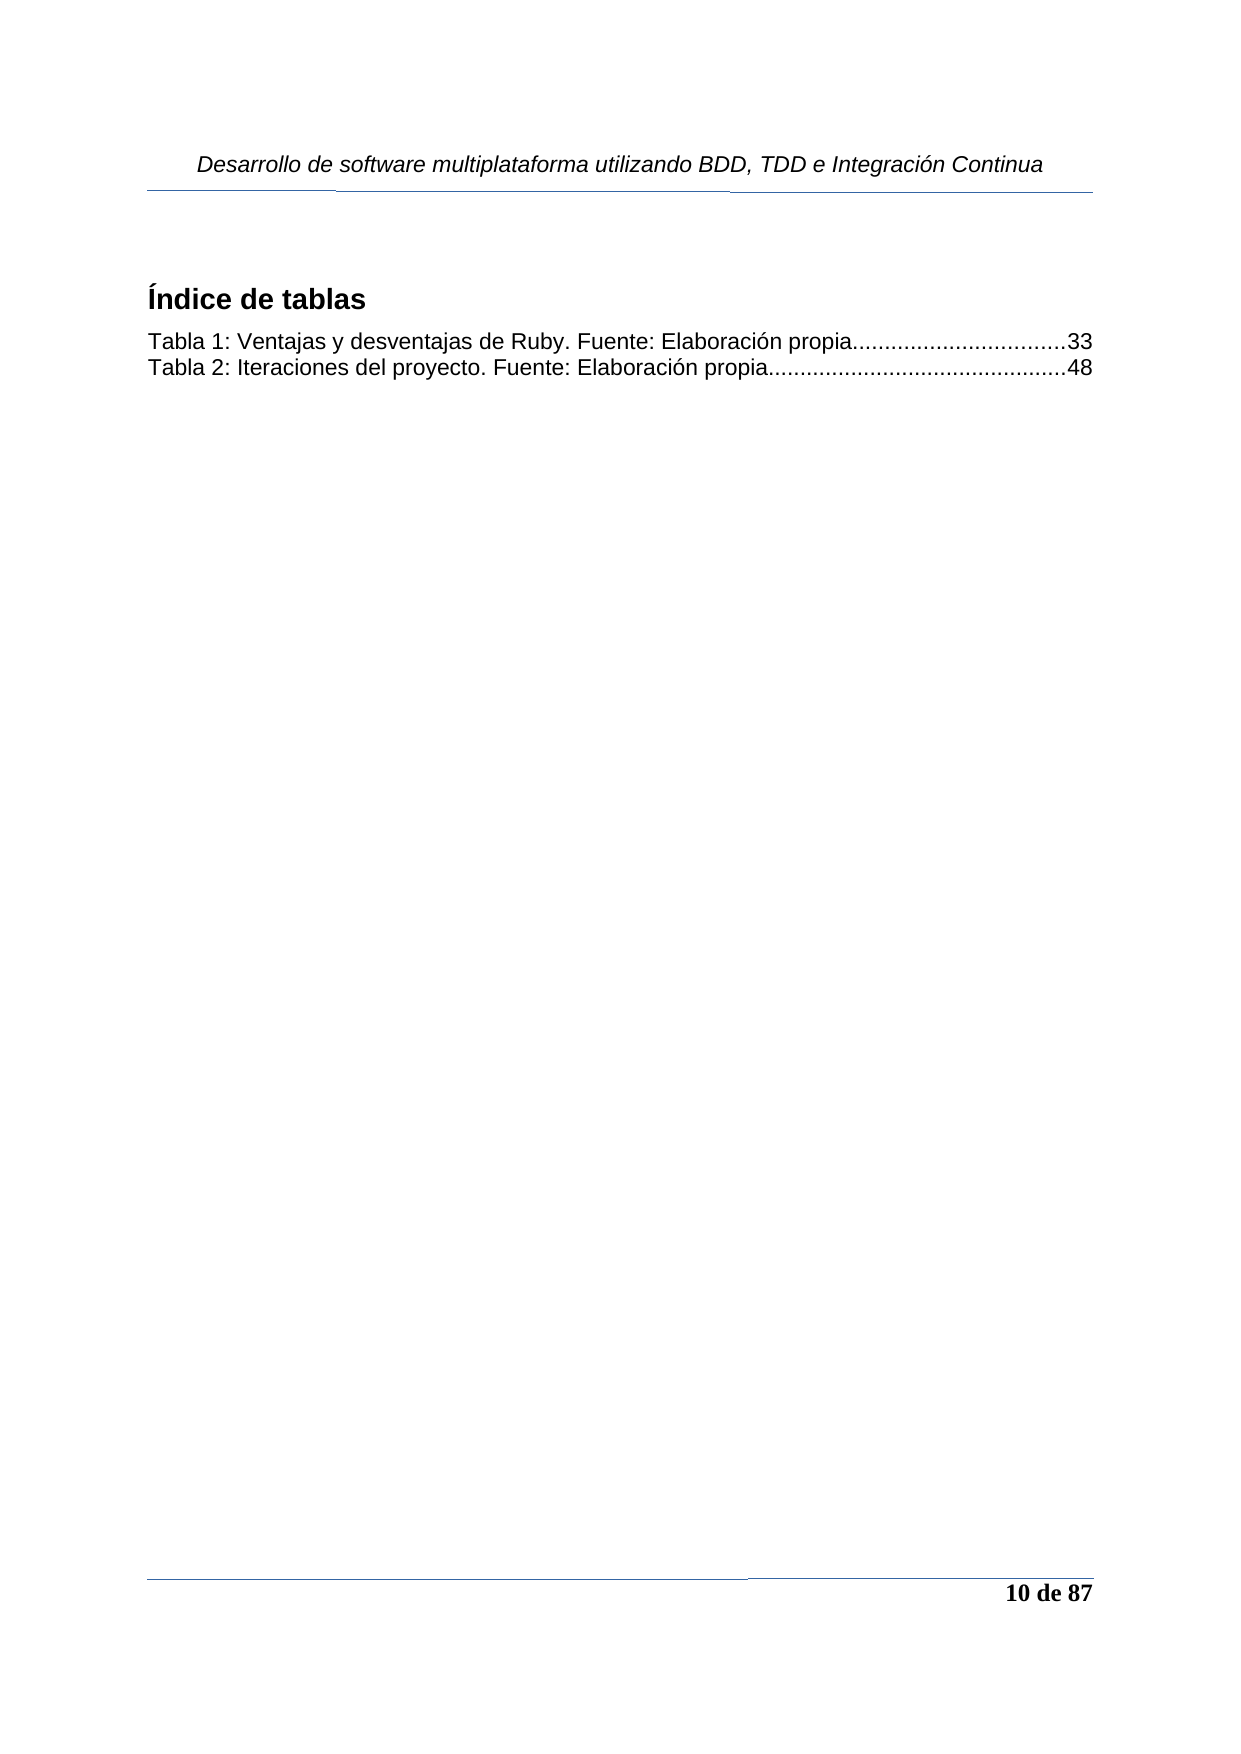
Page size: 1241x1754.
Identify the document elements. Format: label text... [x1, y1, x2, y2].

text Tabla 1: Ventajas y desventajas de Ruby. Fuente: Elaboración propia. 33 [148, 328, 1093, 354]
text Tabla 2: Iteraciones del proyecto. Fuente: Elaboración propia. 48 [148, 354, 1093, 380]
subtitle Índice de tablas [148, 282, 1093, 315]
